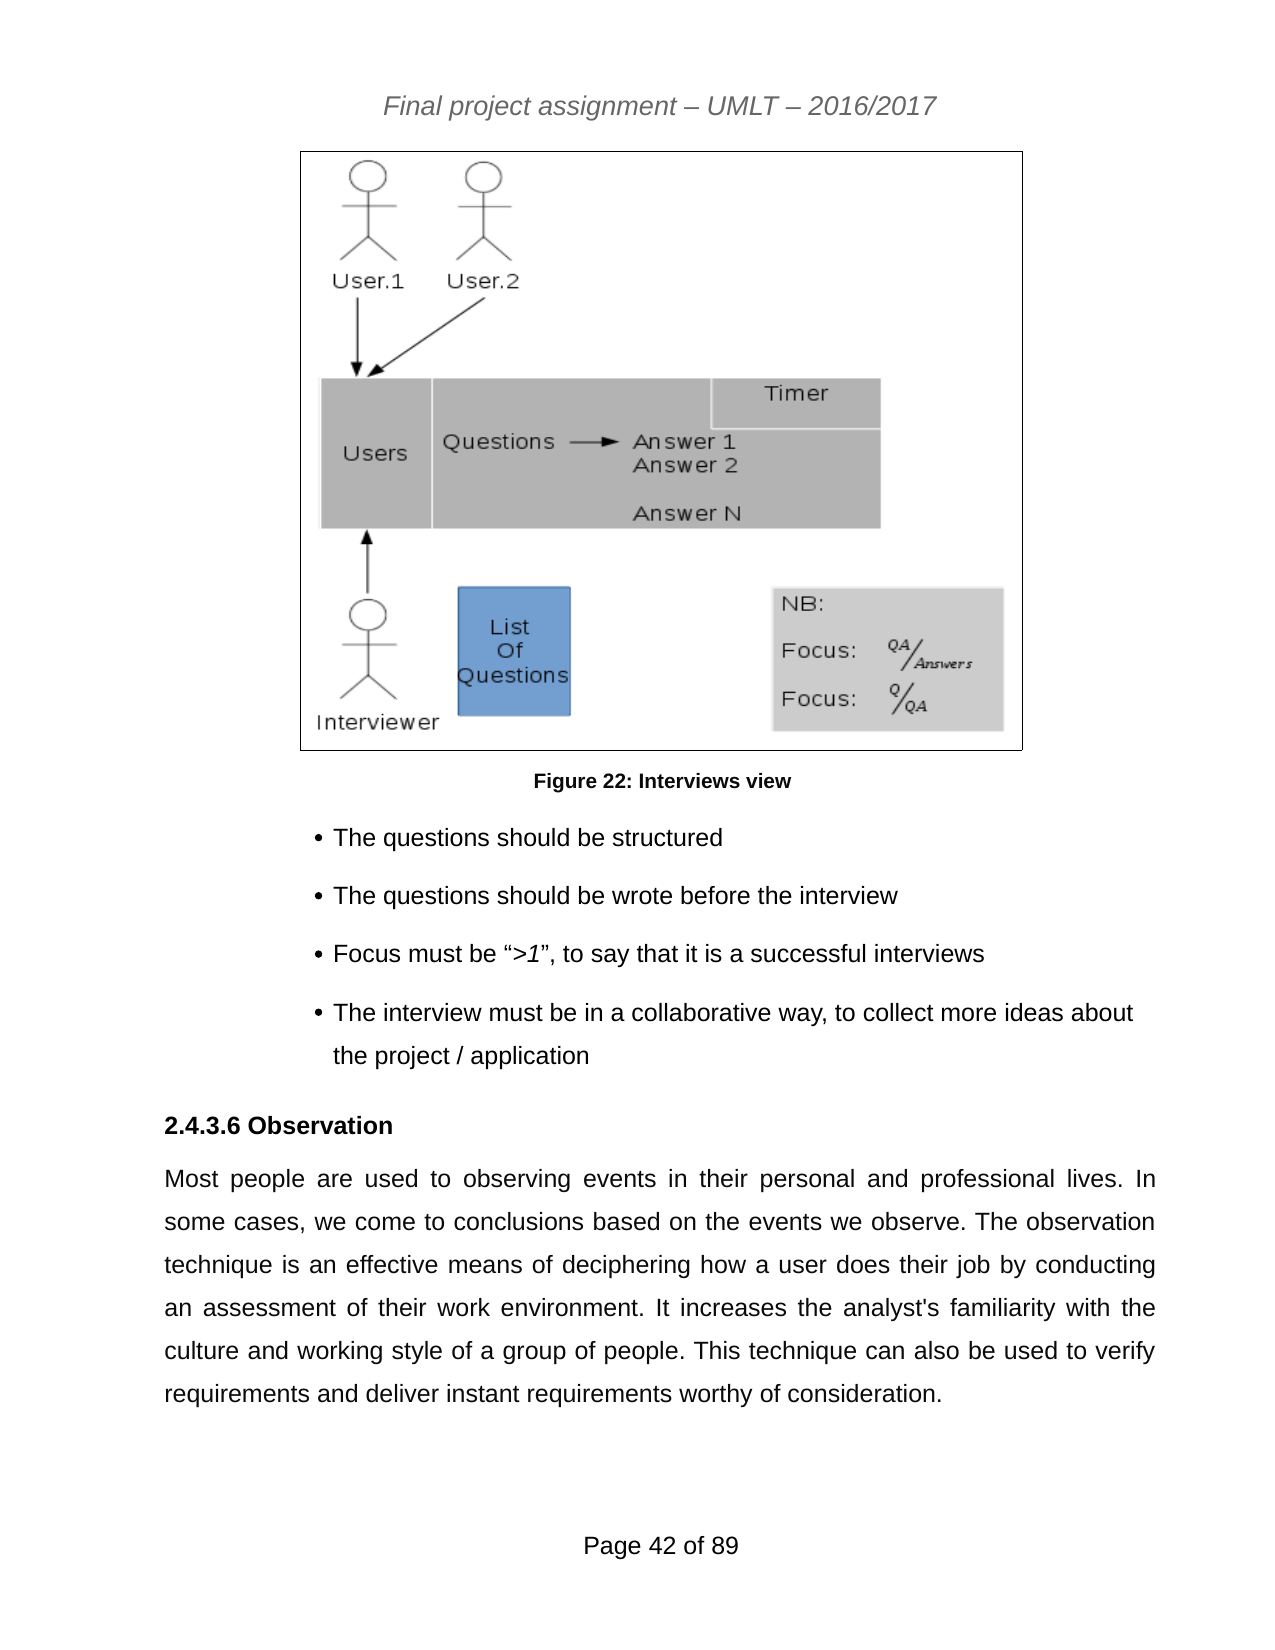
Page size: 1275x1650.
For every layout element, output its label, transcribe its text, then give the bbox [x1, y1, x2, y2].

picture [303, 154, 1019, 748]
subtitle 2.4.3.6 Observation [164, 1111, 1158, 1140]
list The questions should be structured [314, 823, 1158, 852]
list The interview must be in a collaborative way, to collect more ideas about the project / application [314, 998, 1158, 1069]
text Figure 22: Interviews view [164, 151, 1158, 793]
list Focus must be “>1”, to say that it is a successful interviews [314, 939, 1158, 968]
text Most people are used to observing events in their personal and professional lives. In some cases, we come to conclusions based on the events we observe. The observation technique is an effective means of deciphering how a user does their job by conducting an assessment of their work environment. It increases the analyst's familiarity with the culture and working style of a group of people. This technique can also be used to verify requirements and deliver instant requirements worthy of consideration. [164, 1164, 1158, 1408]
list The questions should be wrote before the interview [314, 881, 1158, 910]
